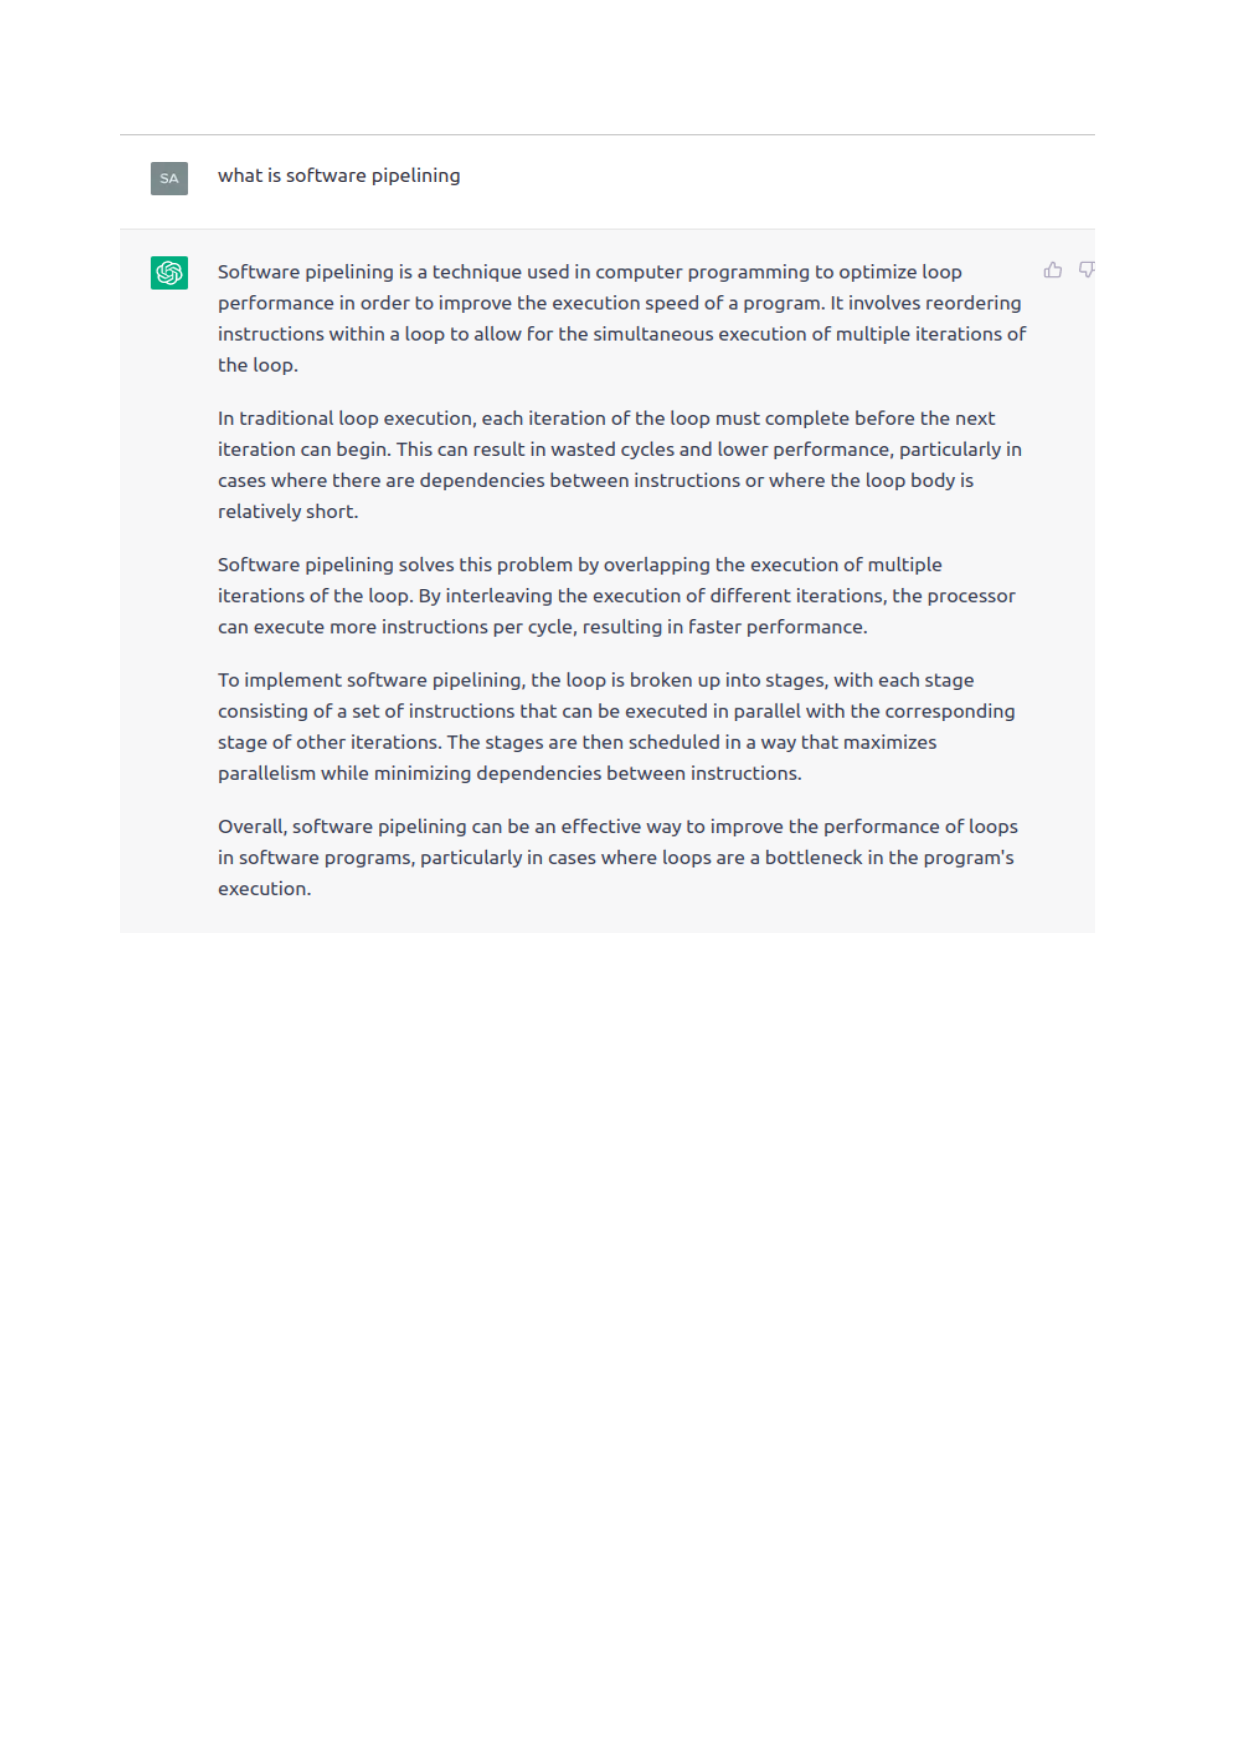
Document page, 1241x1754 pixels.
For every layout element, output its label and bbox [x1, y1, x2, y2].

picture [447, 134, 1096, 933]
